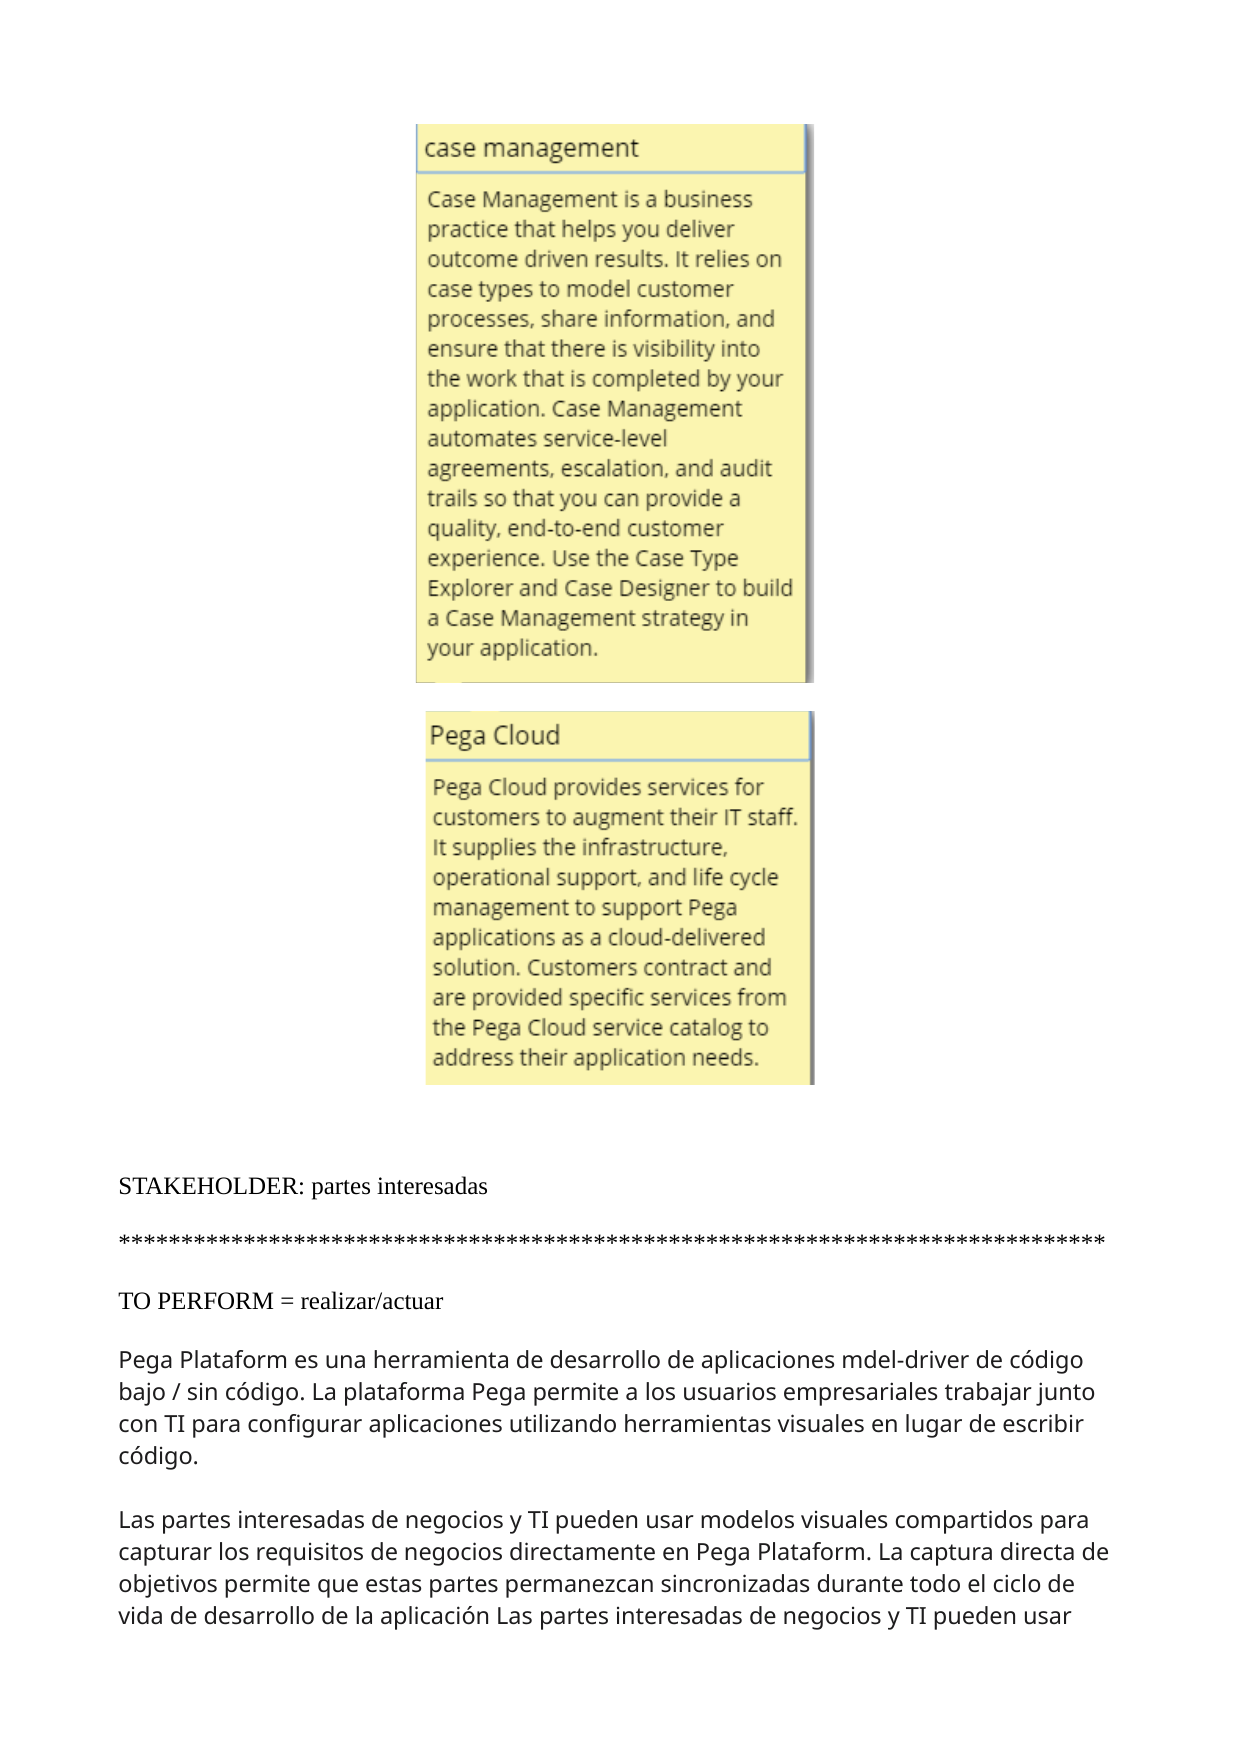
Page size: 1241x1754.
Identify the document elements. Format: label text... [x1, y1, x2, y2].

text STAKEHOLDER: partes interesadas [118, 1171, 1122, 1199]
text TO PERFORM = realizar/actuar [118, 1286, 1122, 1314]
text ******************************************************************************* [118, 1228, 1122, 1257]
text Las partes interesadas de negocios y TI pueden usar modelos visuales compartidos para capturar los requisitos de negocios directamente en Pega Plataform. La captura directa de objetivos permite que estas partes permanezcan sincronizadas durante todo el ciclo de vida de desarrollo de la aplicación Las partes interesadas de negocios y TI pueden usar [118, 1503, 1122, 1631]
text Pega Plataform es una herramienta de desarrollo de aplicaciones mdel-driver de código bajo / sin código. La plataforma Pega permite a los usuarios empresariales trabajar junto con TI para configurar aplicaciones utilizando herramientas visuales en lugar de escribir código. [118, 1343, 1122, 1471]
